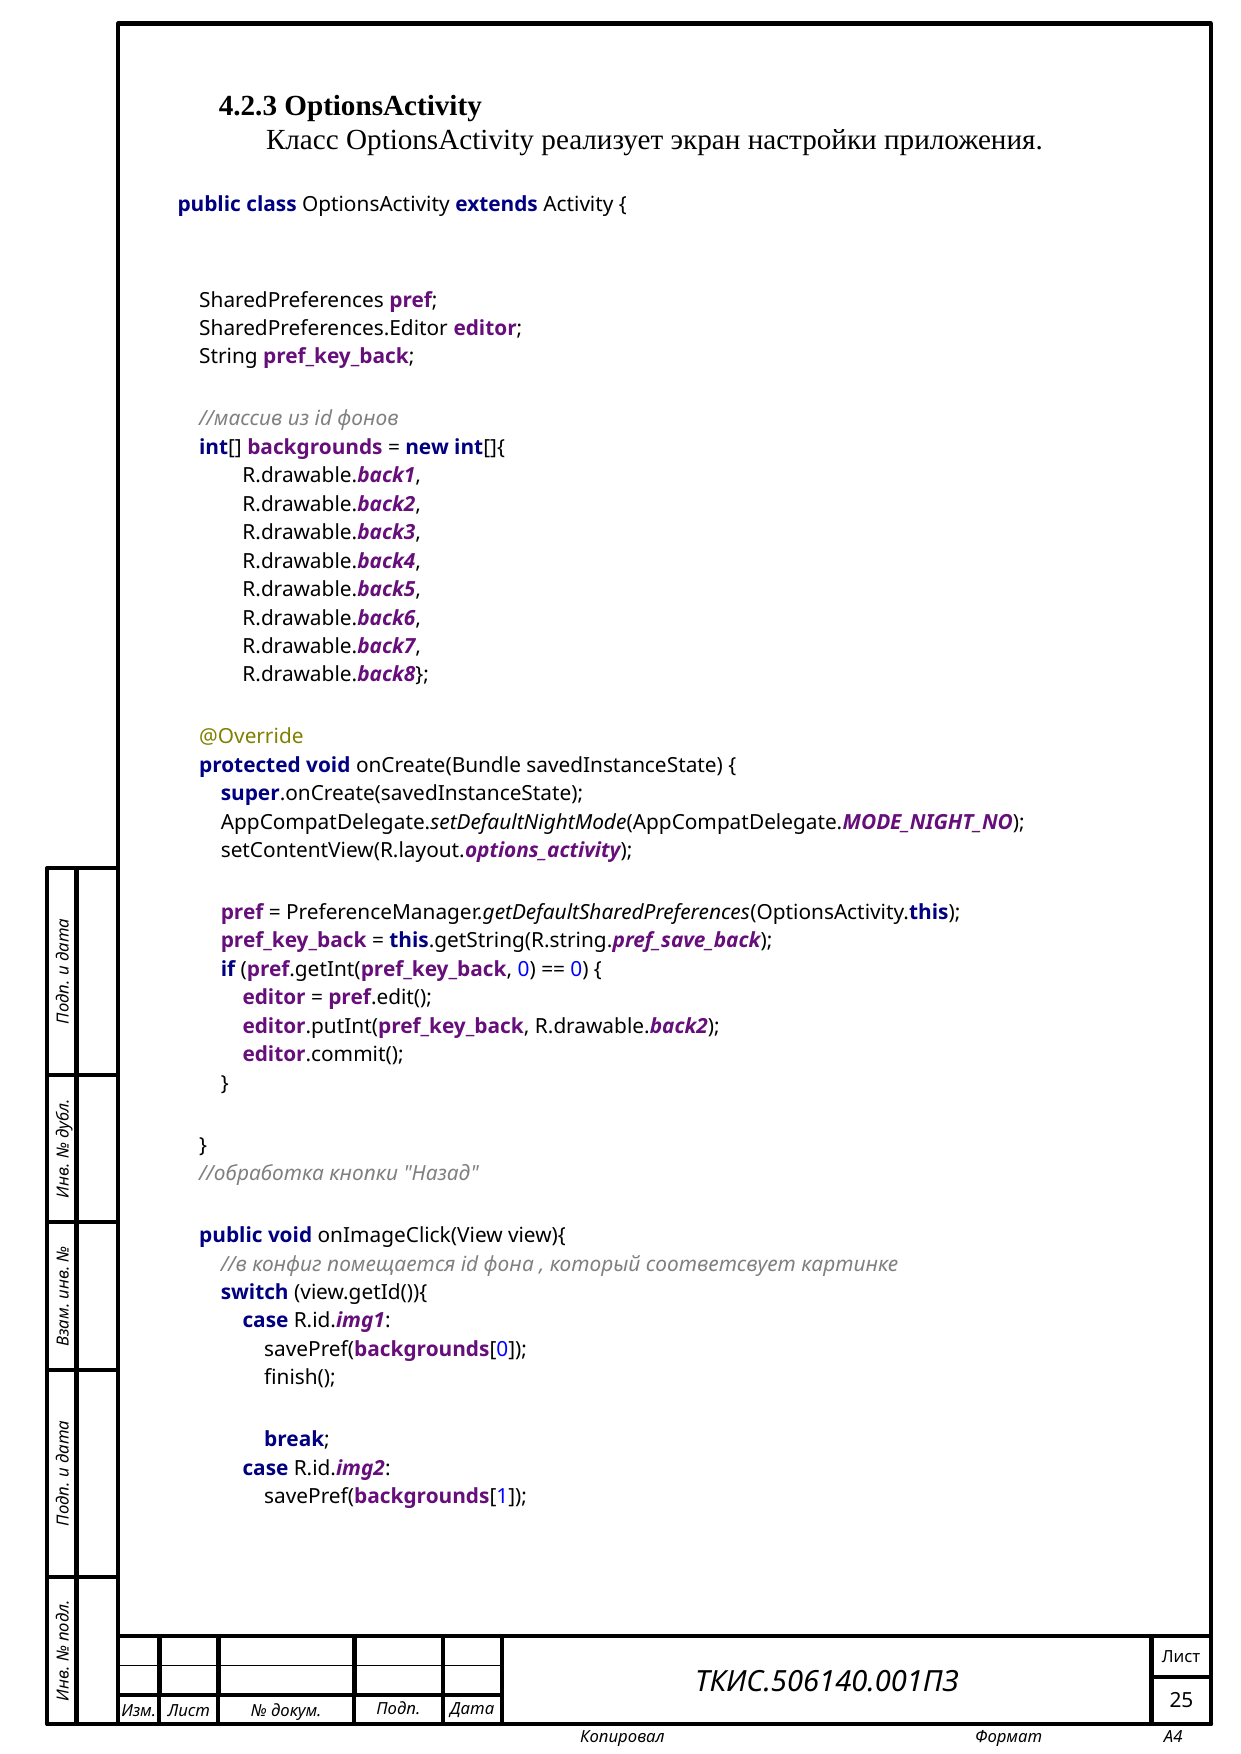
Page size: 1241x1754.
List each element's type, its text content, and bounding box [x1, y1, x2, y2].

text Класс OptionsActivity реализует экран настройки приложения. [177, 122, 1152, 156]
subtitle OptionsActivity [218, 88, 1152, 122]
